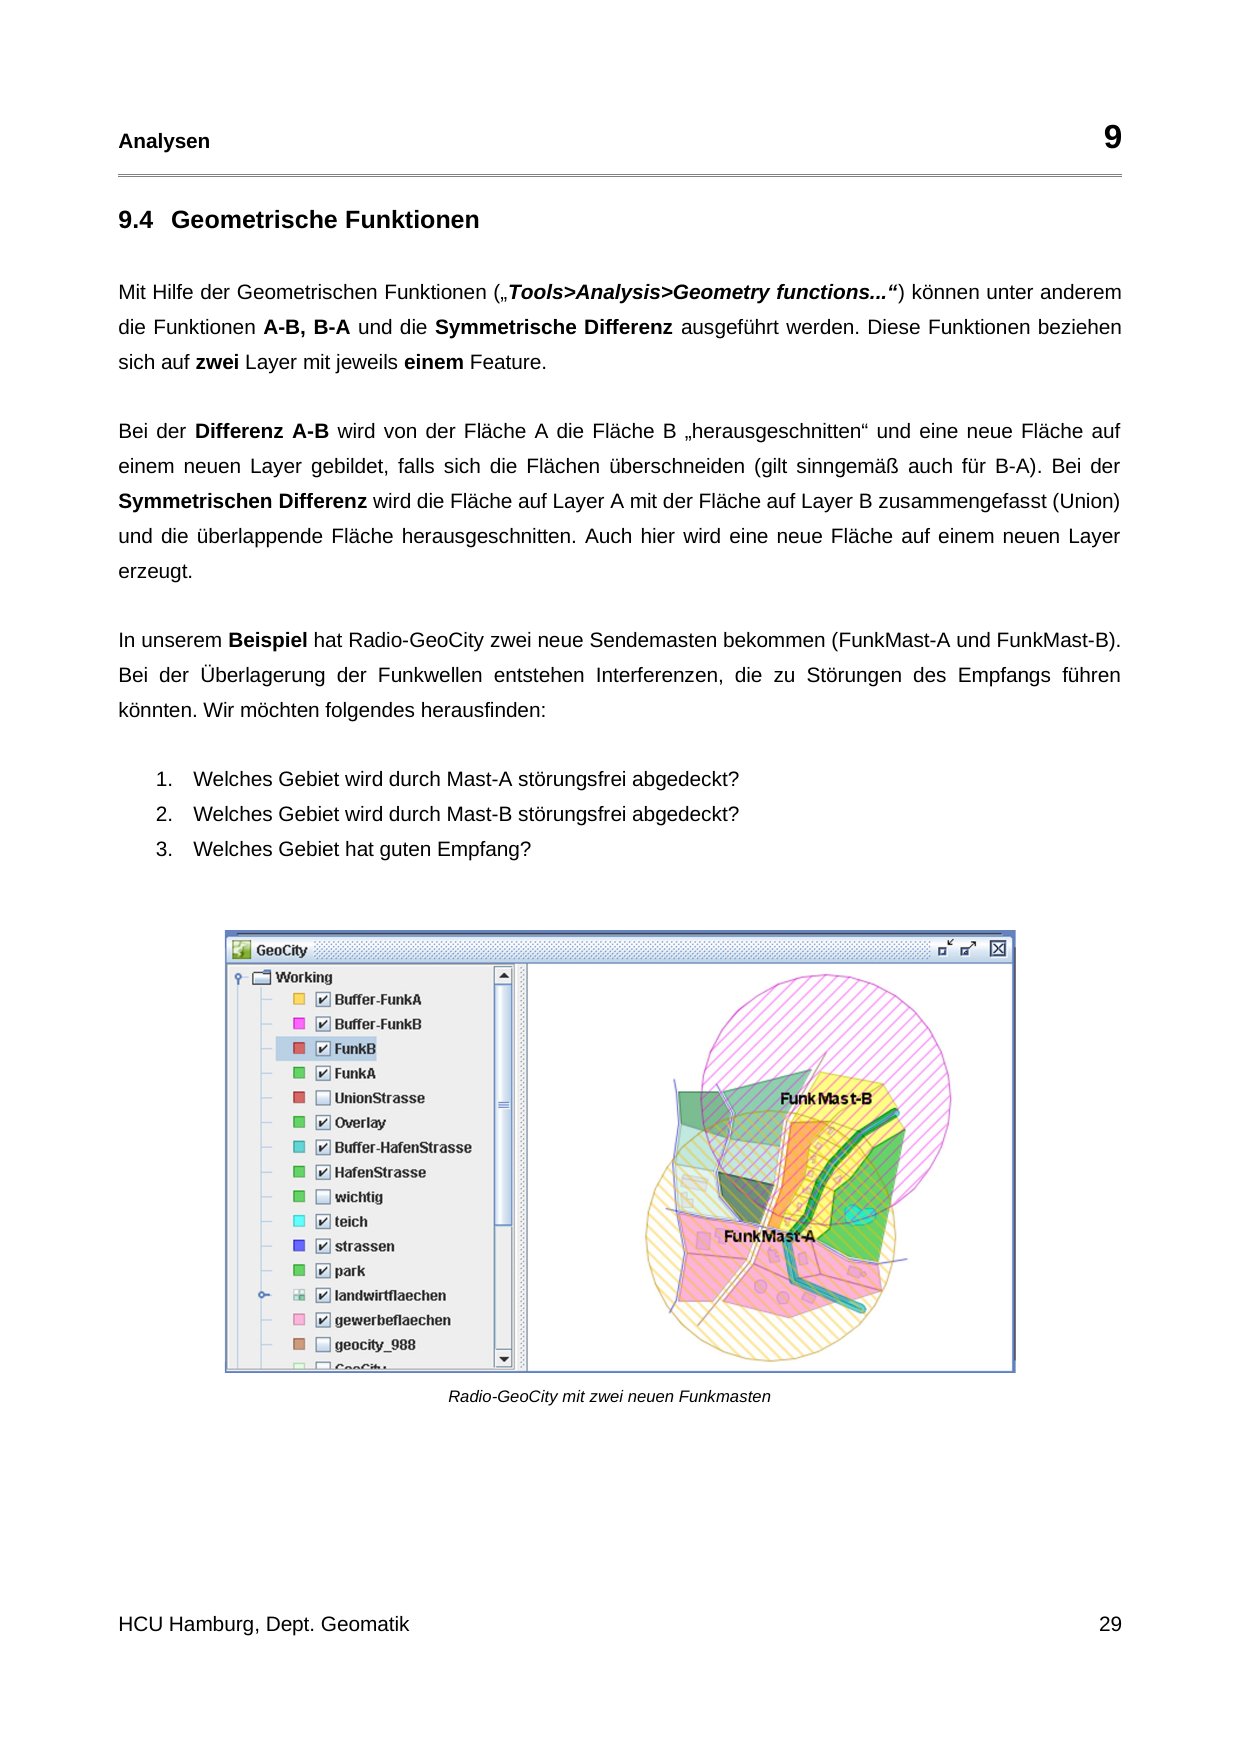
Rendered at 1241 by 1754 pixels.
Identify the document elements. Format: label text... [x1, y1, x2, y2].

picture [224, 930, 1016, 1373]
list Welches Gebiet hat guten Empfang? [156, 838, 1122, 861]
list Welches Gebiet wird durch Mast-A störungsfrei abgedeckt? [156, 768, 1122, 791]
text In unserem Beispiel hat Radio-GeoCity zwei neue Sendemasten bekommen (FunkMast-A und FunkMast-B). Bei der Überlagerung der Funkwellen entstehen Interferenzen, die zu Störungen des Empfangs führen könnten. Wir möchten folgendes herausfinden: [118, 629, 1122, 722]
subtitle Geometrische Funktionen [118, 206, 1122, 234]
text Radio-GeoCity mit zwei neuen Funkmasten [118, 942, 1122, 1407]
list Welches Gebiet wird durch Mast-B störungsfrei abgedeckt? [156, 803, 1122, 826]
text Bei der Differenz A-B wird von der Fläche A die Fläche B „herausgeschnitten“ und eine neue Fläche auf einem neuen Layer gebildet, falls sich die Flächen überschneiden (gilt sinngemäß auch für B-A). Bei der Symmetrischen Differenz wird die Fläche auf Layer A mit der Fläche auf Layer B zusammengefasst (Union) und die überlappende Fläche herausgeschnitten. Auch hier wird eine neue Fläche auf einem neuen Layer erzeugt. [118, 420, 1122, 582]
text Mit Hilfe der Geometrischen Funktionen („Tools>Analysis>Geometry functions...“) können unter anderem die Funktionen A-B, B-A und die Symmetrische Differenz ausgeführt werden. Diese Funktionen beziehen sich auf zwei Layer mit jeweils einem Feature. [118, 281, 1122, 374]
